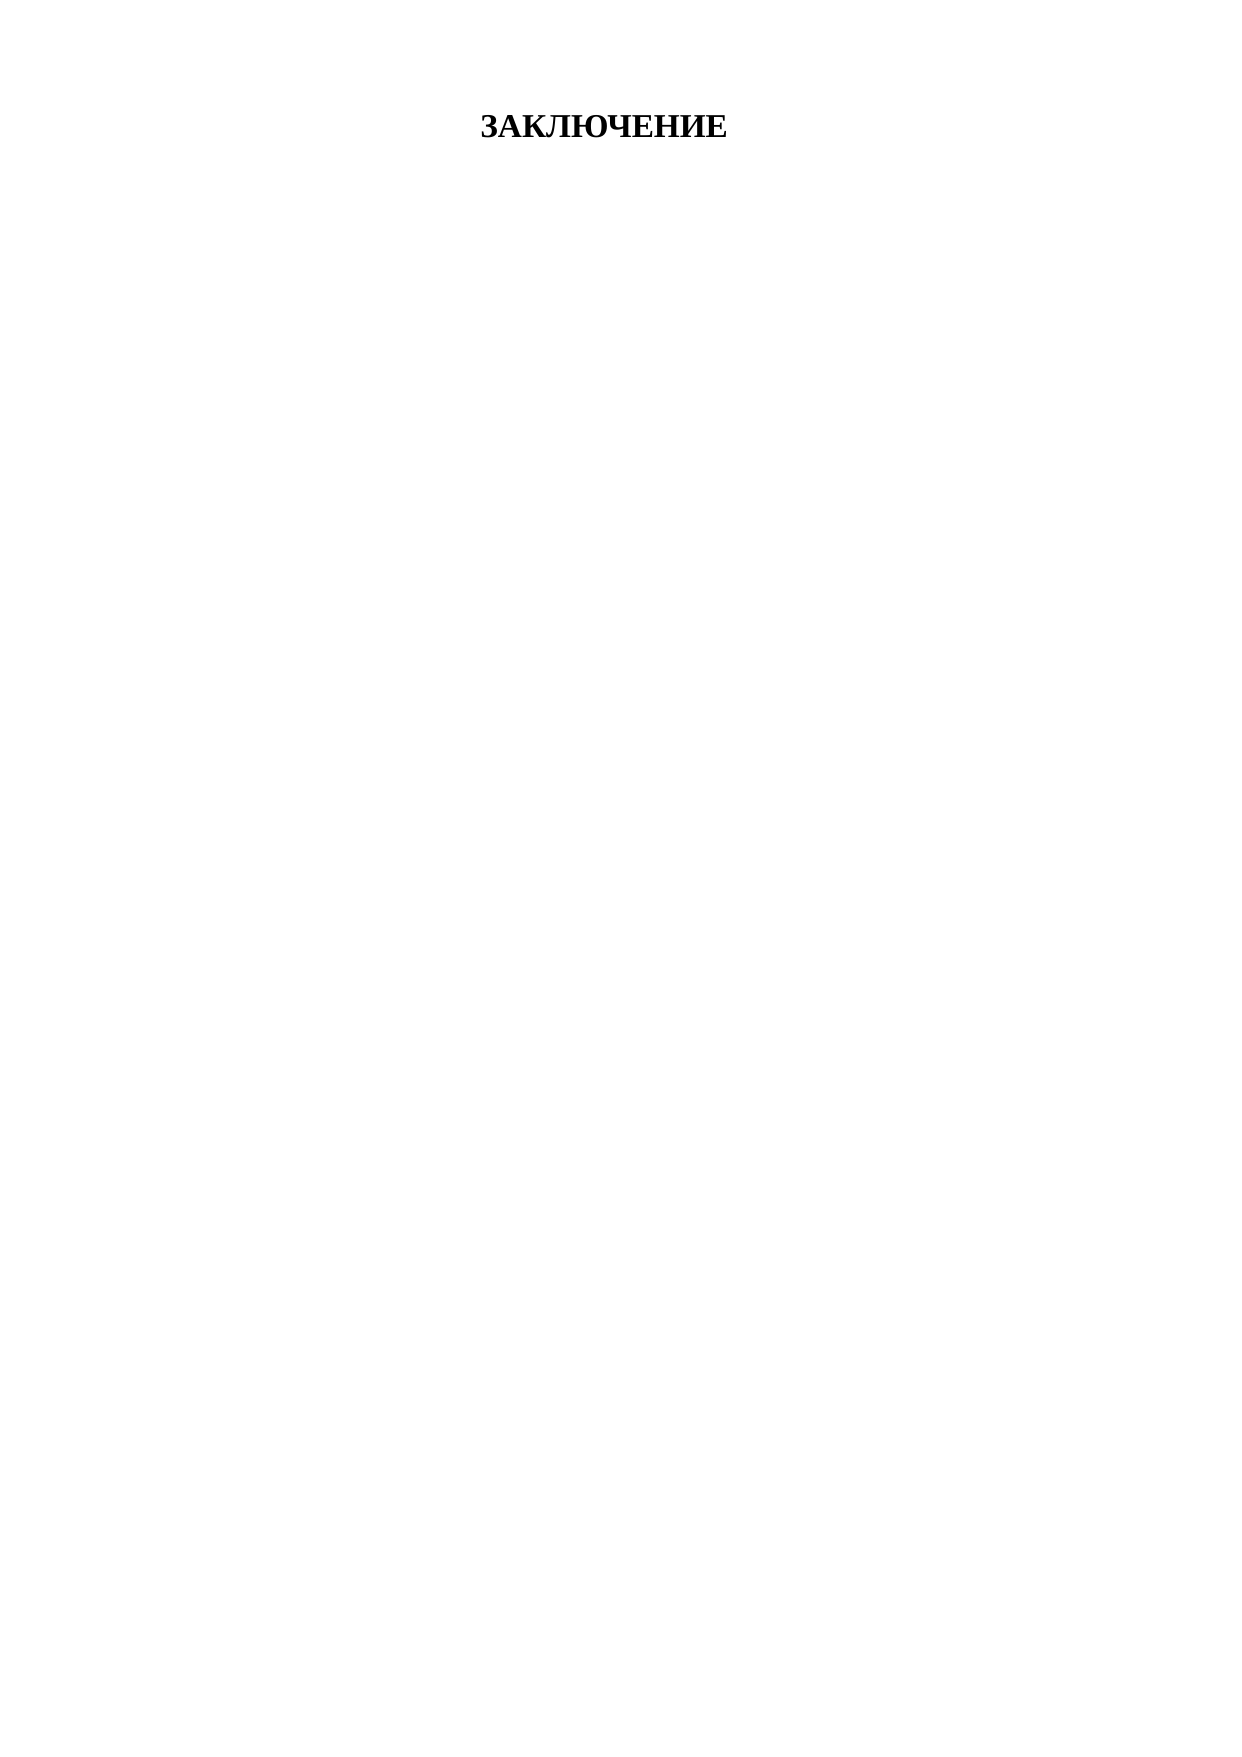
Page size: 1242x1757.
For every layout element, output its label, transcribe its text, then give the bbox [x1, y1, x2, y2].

subtitle ЗАКЛЮЧЕНИЕ [102, 106, 1106, 144]
